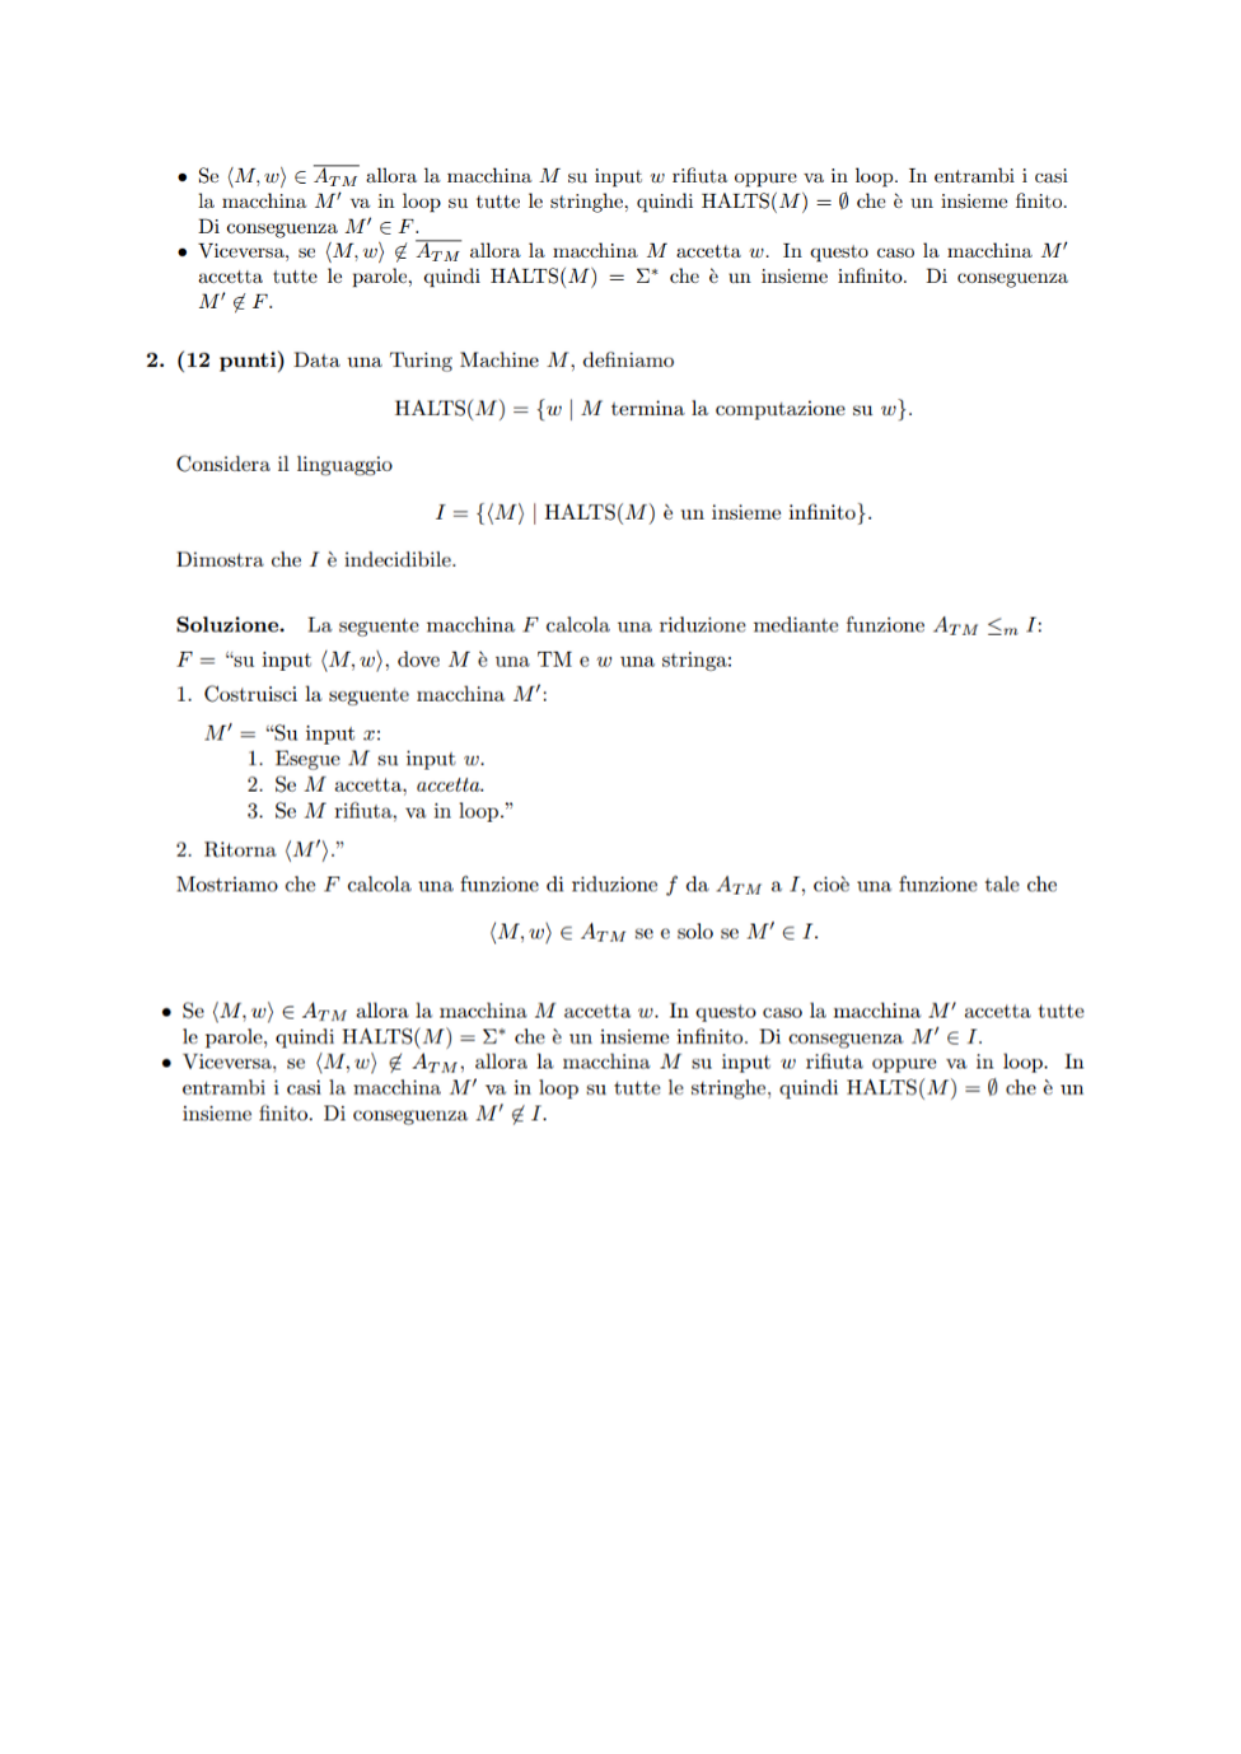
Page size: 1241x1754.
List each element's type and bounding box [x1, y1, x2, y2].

picture [118, 147, 1123, 1138]
